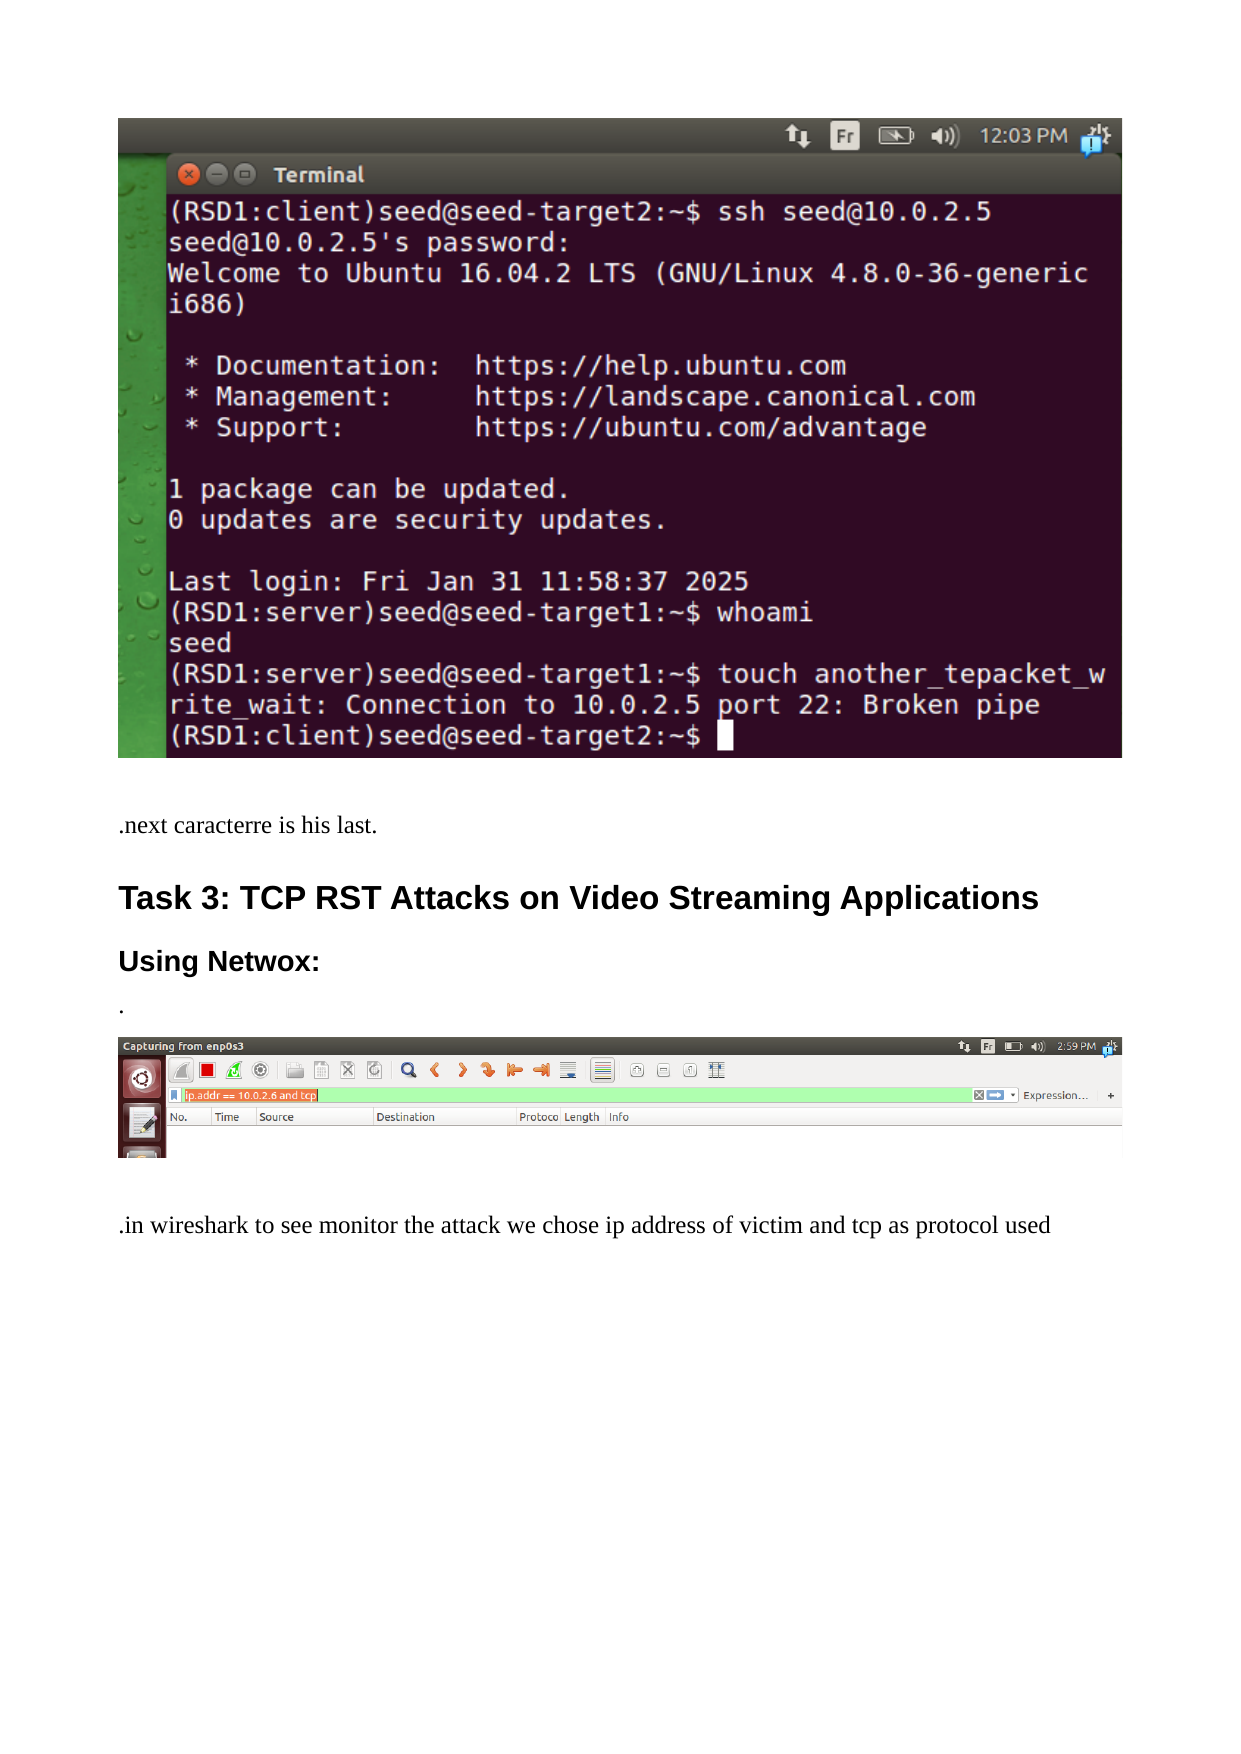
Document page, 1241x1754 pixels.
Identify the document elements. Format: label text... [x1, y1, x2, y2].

picture [118, 118, 1123, 758]
subtitle Task 3: TCP RST Attacks on Video Streaming Applications [118, 878, 1122, 917]
subtitle Using Netwox: [118, 944, 1122, 977]
text .in wireshark to see monitor the attack we chose ip address of victim and tcp as protocol used [118, 1210, 1122, 1239]
text . [118, 990, 1122, 1019]
picture [118, 1037, 1123, 1158]
text .next caracterre is his last. [118, 810, 1122, 839]
